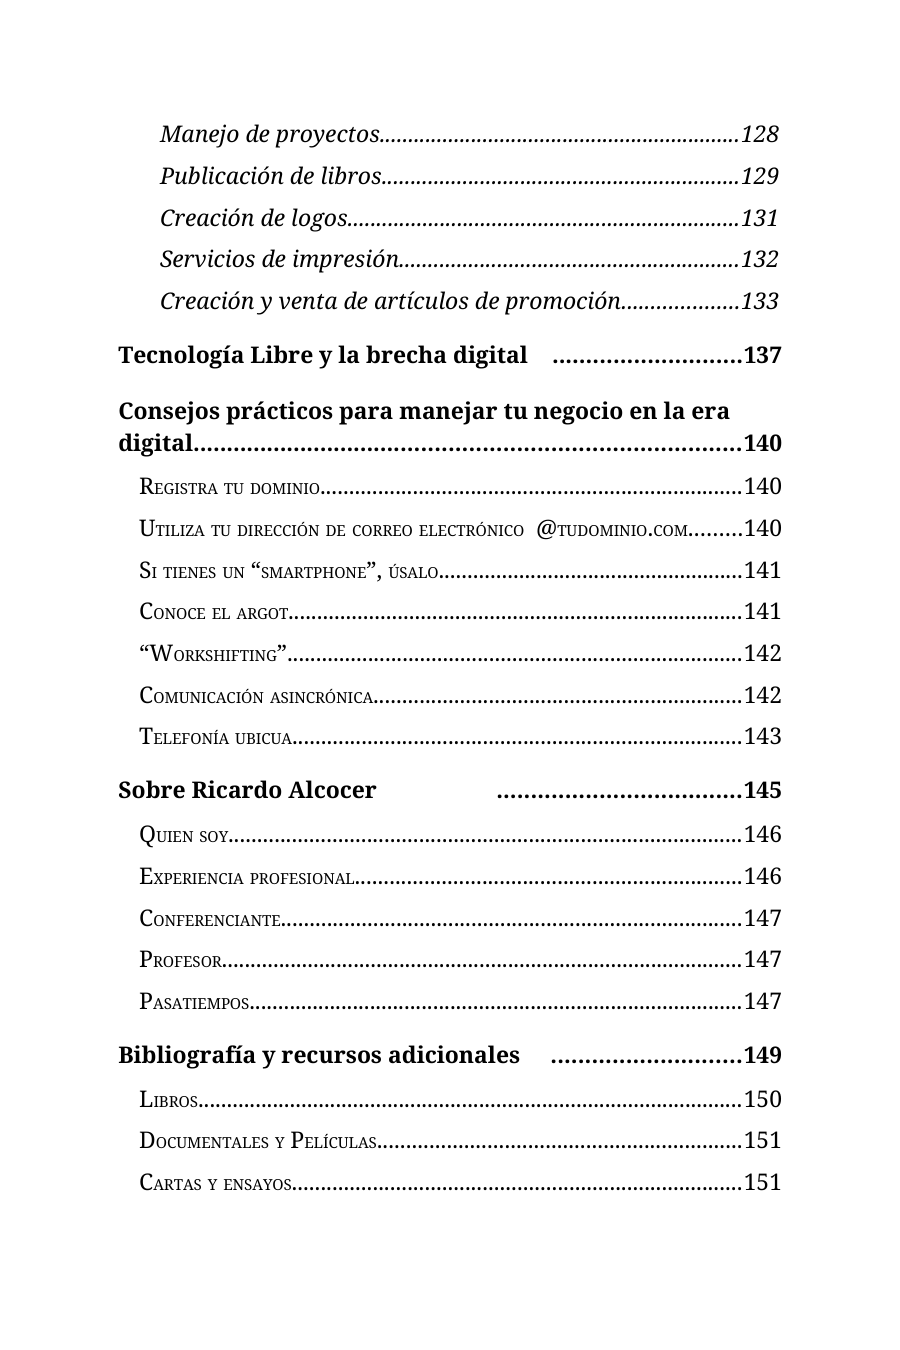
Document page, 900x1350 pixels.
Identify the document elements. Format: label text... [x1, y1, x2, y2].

text Telefonía ubicua 143 [139, 720, 782, 751]
text Creación y venta de artículos de promoción 133 [160, 285, 782, 316]
text Conoce el argot 141 [139, 595, 782, 626]
text Comunicación asincrónica 142 [139, 678, 782, 710]
text Cartas y ensayos 151 [139, 1166, 782, 1197]
text Pasatiempos 147 [139, 985, 782, 1016]
text Tecnología Libre y la brecha digital 137 [118, 339, 782, 370]
text “Workshifting” 142 [139, 637, 782, 668]
text Manejo de proyectos 128 [160, 118, 782, 149]
text Registra tu dominio 140 [139, 470, 782, 501]
text Si tienes un “smartphone”, úsalo 141 [139, 553, 782, 585]
text Consejos prácticos para manejar tu negocio en la era digital 140 [118, 395, 782, 458]
text Utiliza tu dirección de correo electrónico @tudominio.com 140 [139, 512, 782, 543]
text Profesor 147 [139, 943, 782, 974]
text Experiencia profesional 146 [139, 860, 782, 891]
text Conferenciante 147 [139, 901, 782, 933]
text Bibliografía y recursos adicionales 149 [118, 1039, 782, 1070]
text Publicación de libros 129 [160, 160, 782, 191]
text Quien soy 146 [139, 818, 782, 849]
text Documentales y Películas 151 [139, 1124, 782, 1156]
text Sobre Ricardo Alcocer 145 [118, 774, 782, 806]
text Servicios de impresión 132 [160, 243, 782, 274]
text Libros 150 [139, 1083, 782, 1114]
text Creación de logos 131 [160, 201, 782, 233]
